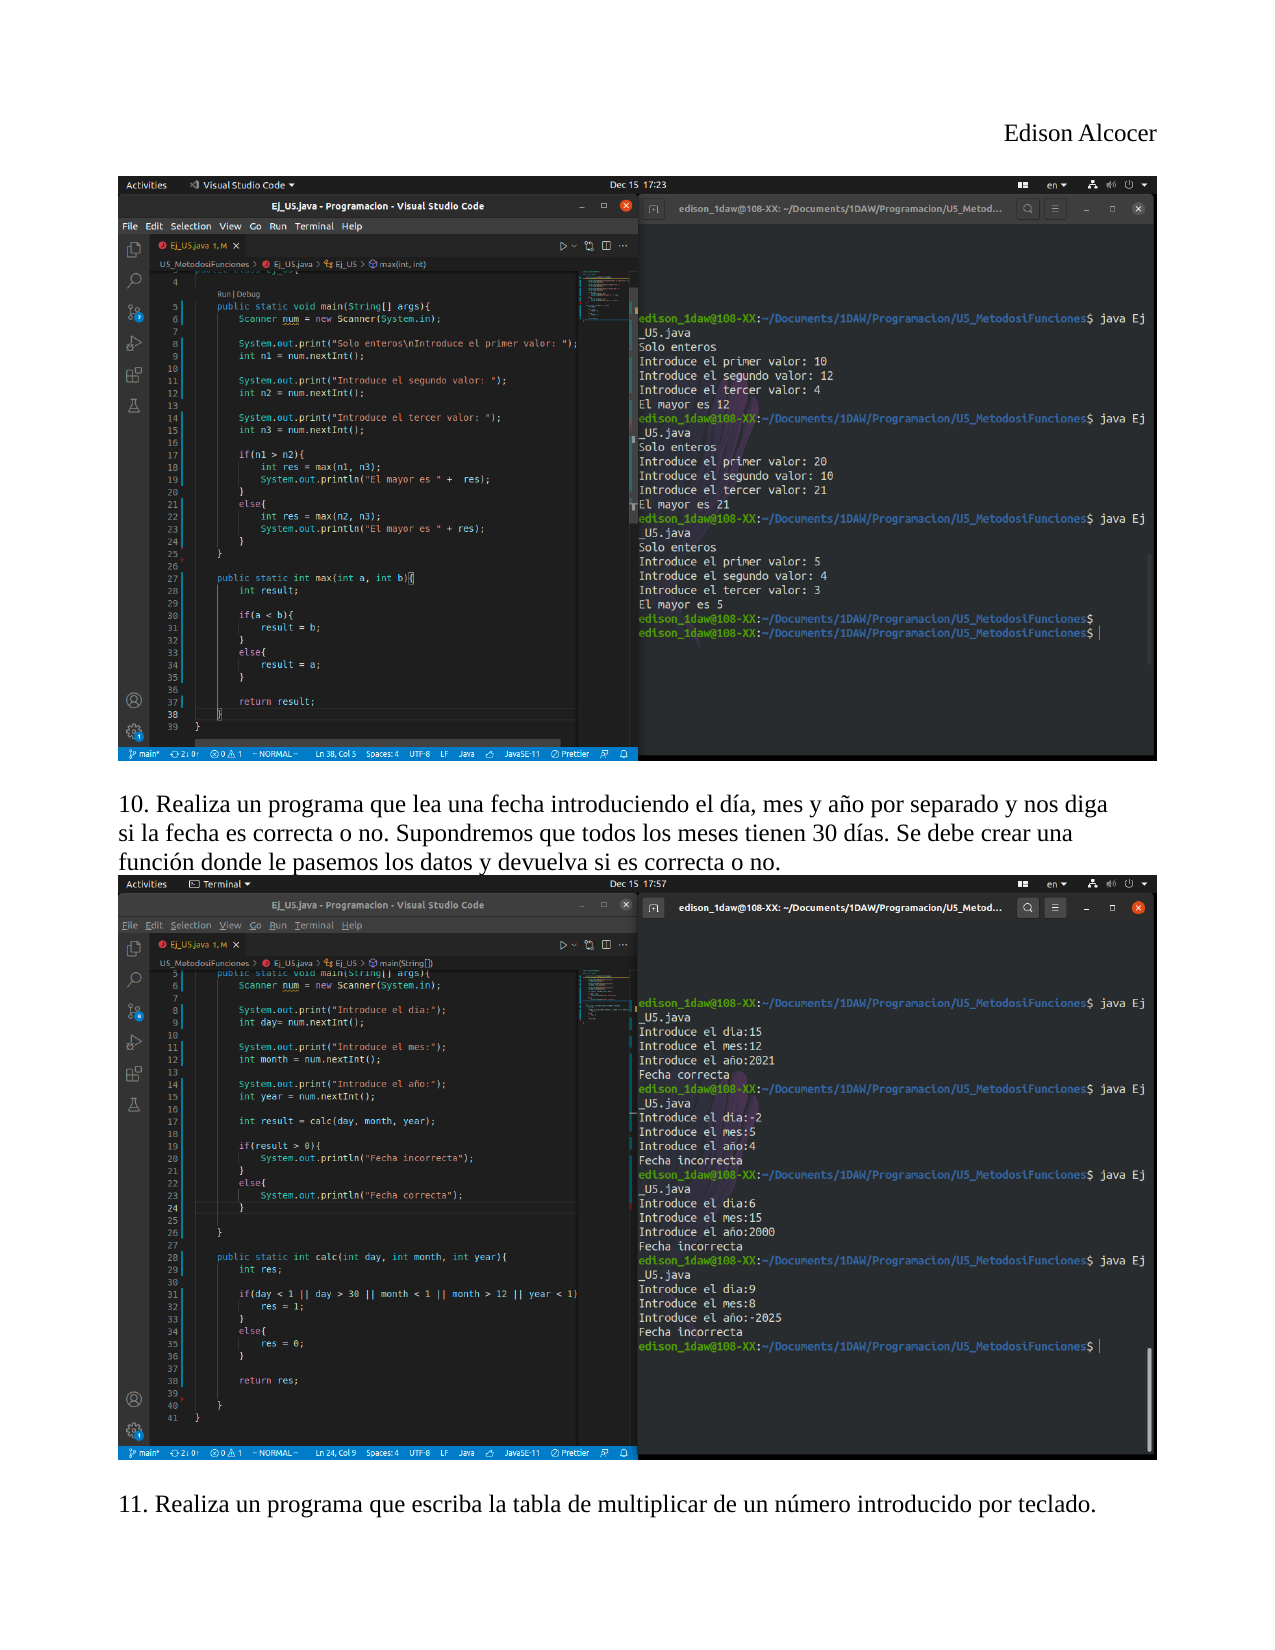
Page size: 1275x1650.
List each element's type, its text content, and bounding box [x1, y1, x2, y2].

text 10. Realiza un programa que lea una fecha introduciendo el día, mes y año por separado y nos diga [118, 789, 1157, 818]
text 11. Realiza un programa que escriba la tabla de multiplicar de un número introducido por teclado. [118, 1489, 1157, 1517]
picture [118, 875, 1157, 1460]
picture [118, 176, 1157, 761]
text si la fecha es correcta o no. Supondremos que todos los meses tienen 30 días. Se debe crear una [118, 818, 1157, 847]
text función donde le pasemos los datos y devuelva si es correcta o no. [118, 847, 1157, 875]
